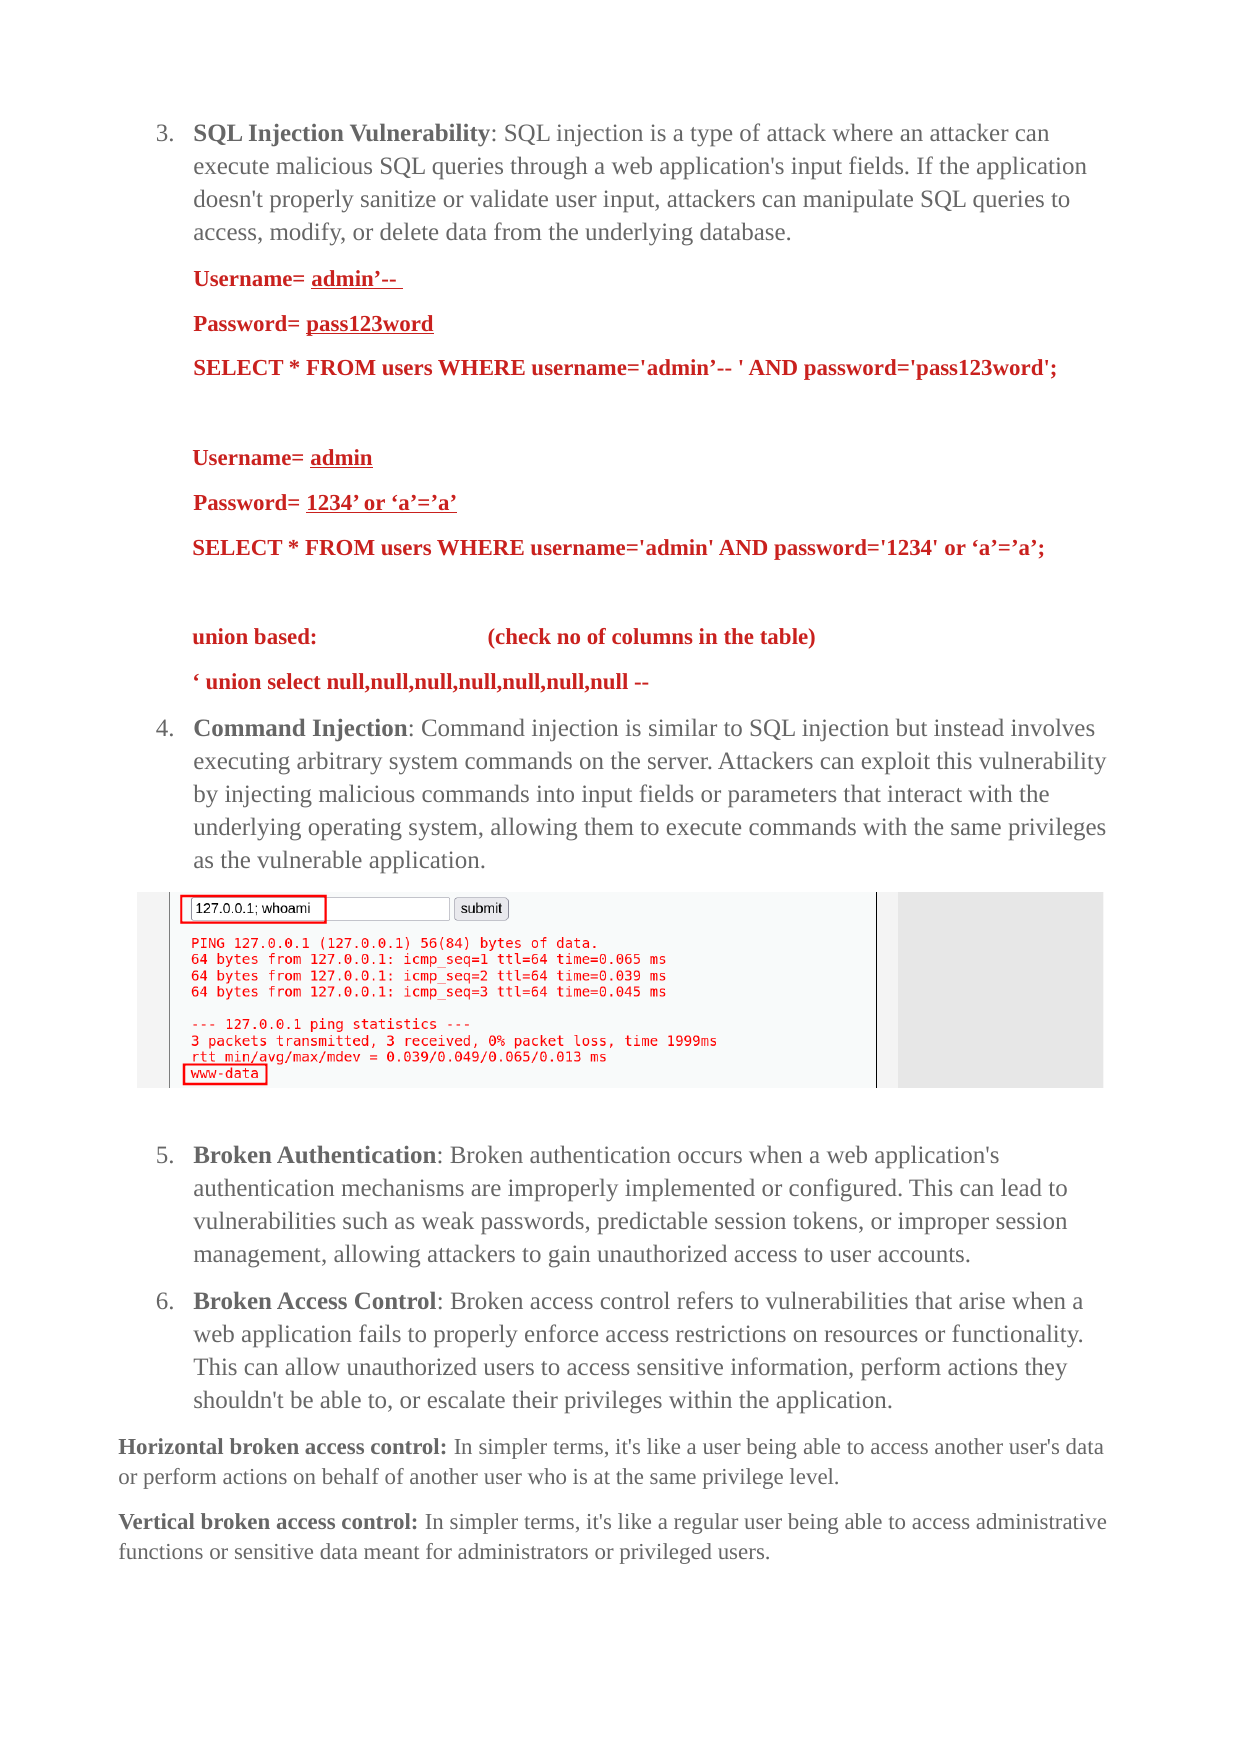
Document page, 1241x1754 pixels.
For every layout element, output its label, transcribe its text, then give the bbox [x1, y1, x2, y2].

text Username= admin [118, 444, 1122, 470]
list Username= admin’-- [156, 265, 1122, 291]
text Vertical broken access control: In simpler terms, it's like a regular user being able to access administrative functions or sensitive data meant for administrators or privileged users. [118, 1508, 1122, 1565]
text ‘ union select null,null,null,null,null,null,null -- [118, 668, 1122, 694]
list Broken Authentication: Broken authentication occurs when a web application's authentication mechanisms are improperly implemented or configured. This can lead to vulnerabilities such as weak passwords, predictable session tokens, or improper session management, allowing attackers to gain unauthorized access to user accounts. [156, 1140, 1122, 1268]
list SQL Injection Vulnerability: SQL injection is a type of attack where an attacker can execute malicious SQL queries through a web application's input fields. If the application doesn't properly sanitize or validate user input, attackers can manipulate SQL queries to access, modify, or delete data from the underlying database. [156, 118, 1122, 246]
list SELECT * FROM users WHERE username='admin’-- ' AND password='pass123word'; [156, 354, 1122, 381]
list Password= 1234’ or ‘a’=’a’ [156, 489, 1122, 515]
text SELECT * FROM users WHERE username='admin' AND password='1234' or ‘a’=’a’; [118, 533, 1122, 560]
list Password= pass123word [156, 309, 1122, 336]
text Horizontal broken access control: In simpler terms, it's like a user being able to access another user's data or perform actions on behalf of another user who is at the same privilege level. [118, 1433, 1122, 1490]
picture [137, 892, 1104, 1088]
text union based: (check no of columns in the table) [118, 623, 1122, 649]
list Command Injection: Command injection is similar to SQL injection but instead involves executing arbitrary system commands on the server. Attackers can exploit this vulnerability by injecting malicious commands into input fields or parameters that interact with the underlying operating system, allowing them to execute commands with the same privileges as the vulnerable application. [156, 713, 1122, 873]
list Broken Access Control: Broken access control refers to vulnerabilities that arise when a web application fails to properly enforce access restrictions on resources or functionality. This can allow unauthorized users to access sensitive information, perform actions they shouldn't be able to, or escalate their privileges within the application. [156, 1286, 1122, 1414]
